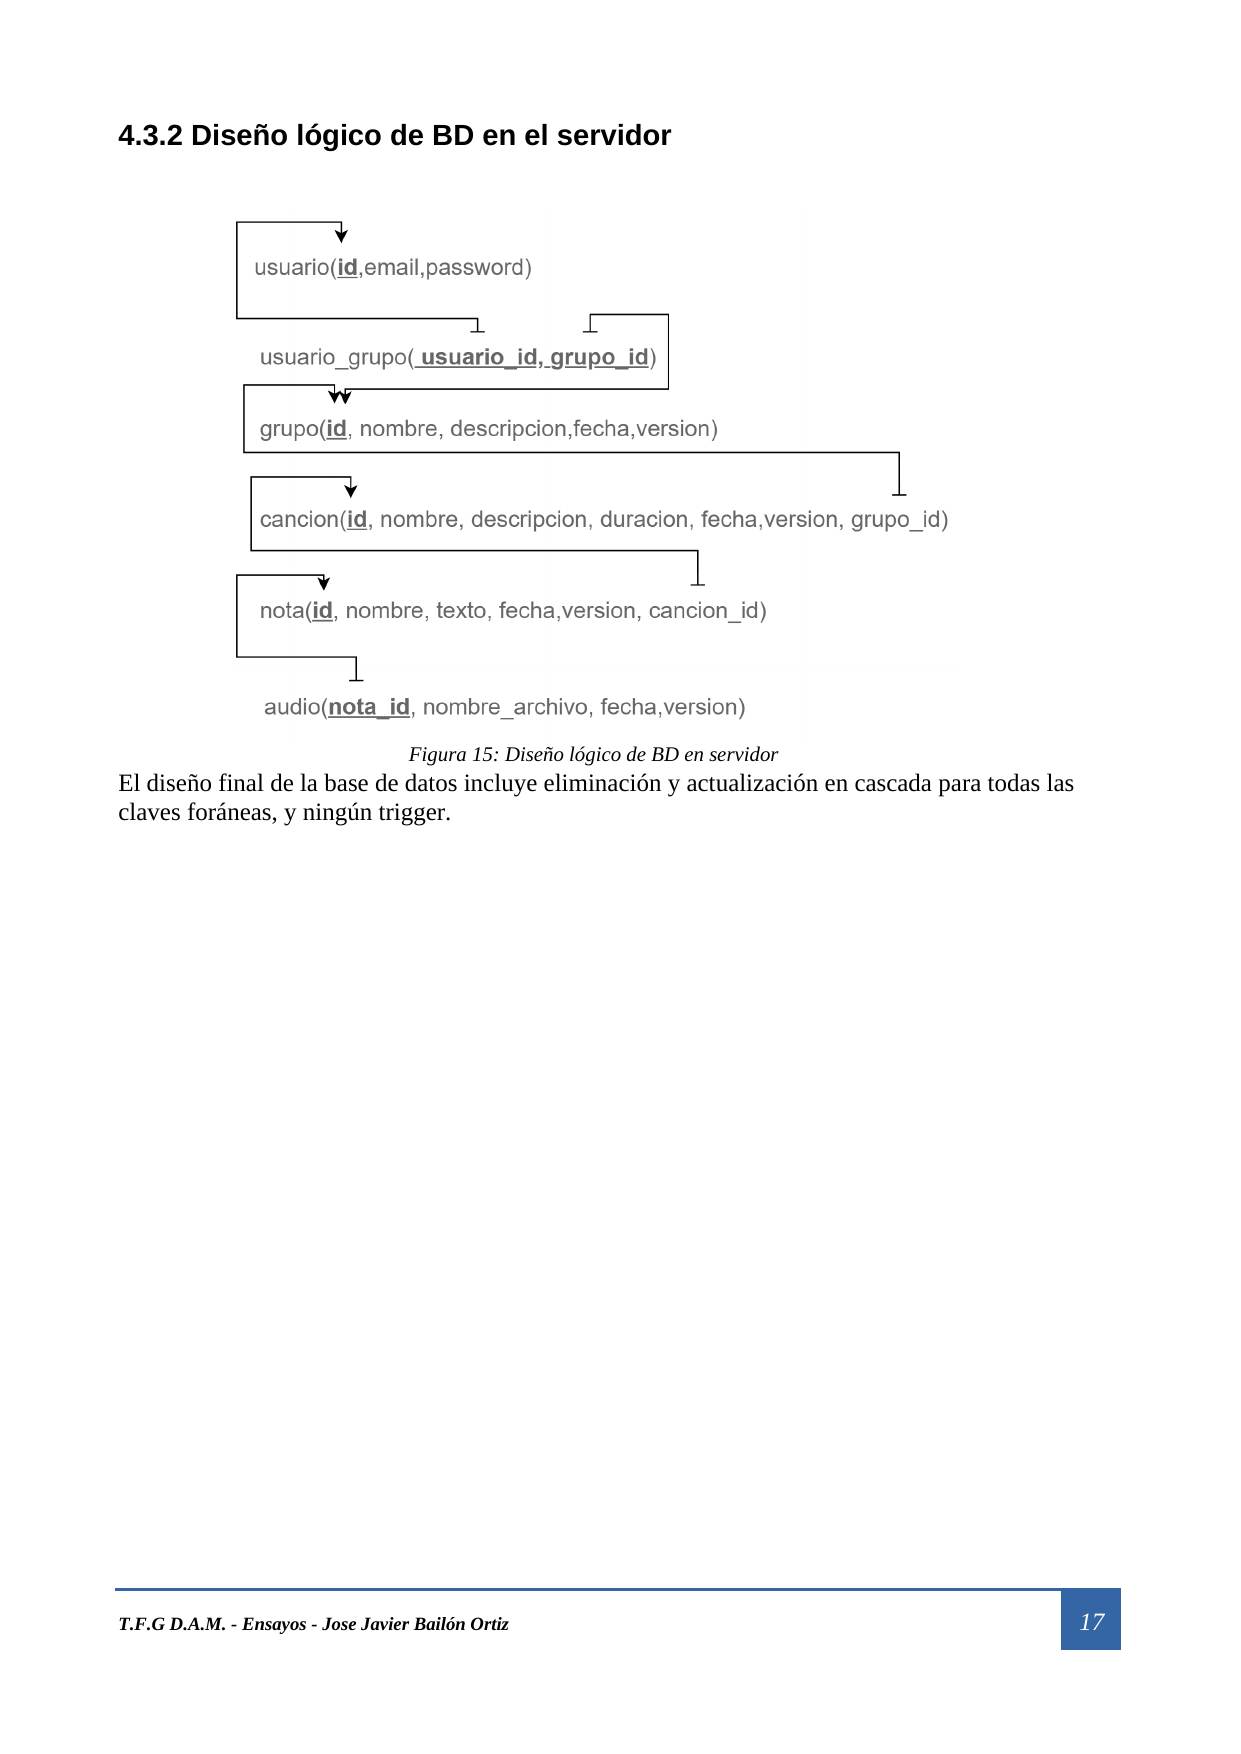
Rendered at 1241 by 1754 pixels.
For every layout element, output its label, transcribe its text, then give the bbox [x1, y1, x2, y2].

picture [226, 207, 963, 743]
text El diseño final de la base de datos incluye eliminación y actualización en cascada para todas las claves foráneas, y ningún trigger. [118, 768, 1122, 825]
text Figura 15: Diseño lógico de BD en servidor [227, 743, 962, 766]
subtitle 4.3.2 Diseño lógico de BD en el servidor [118, 118, 1122, 152]
